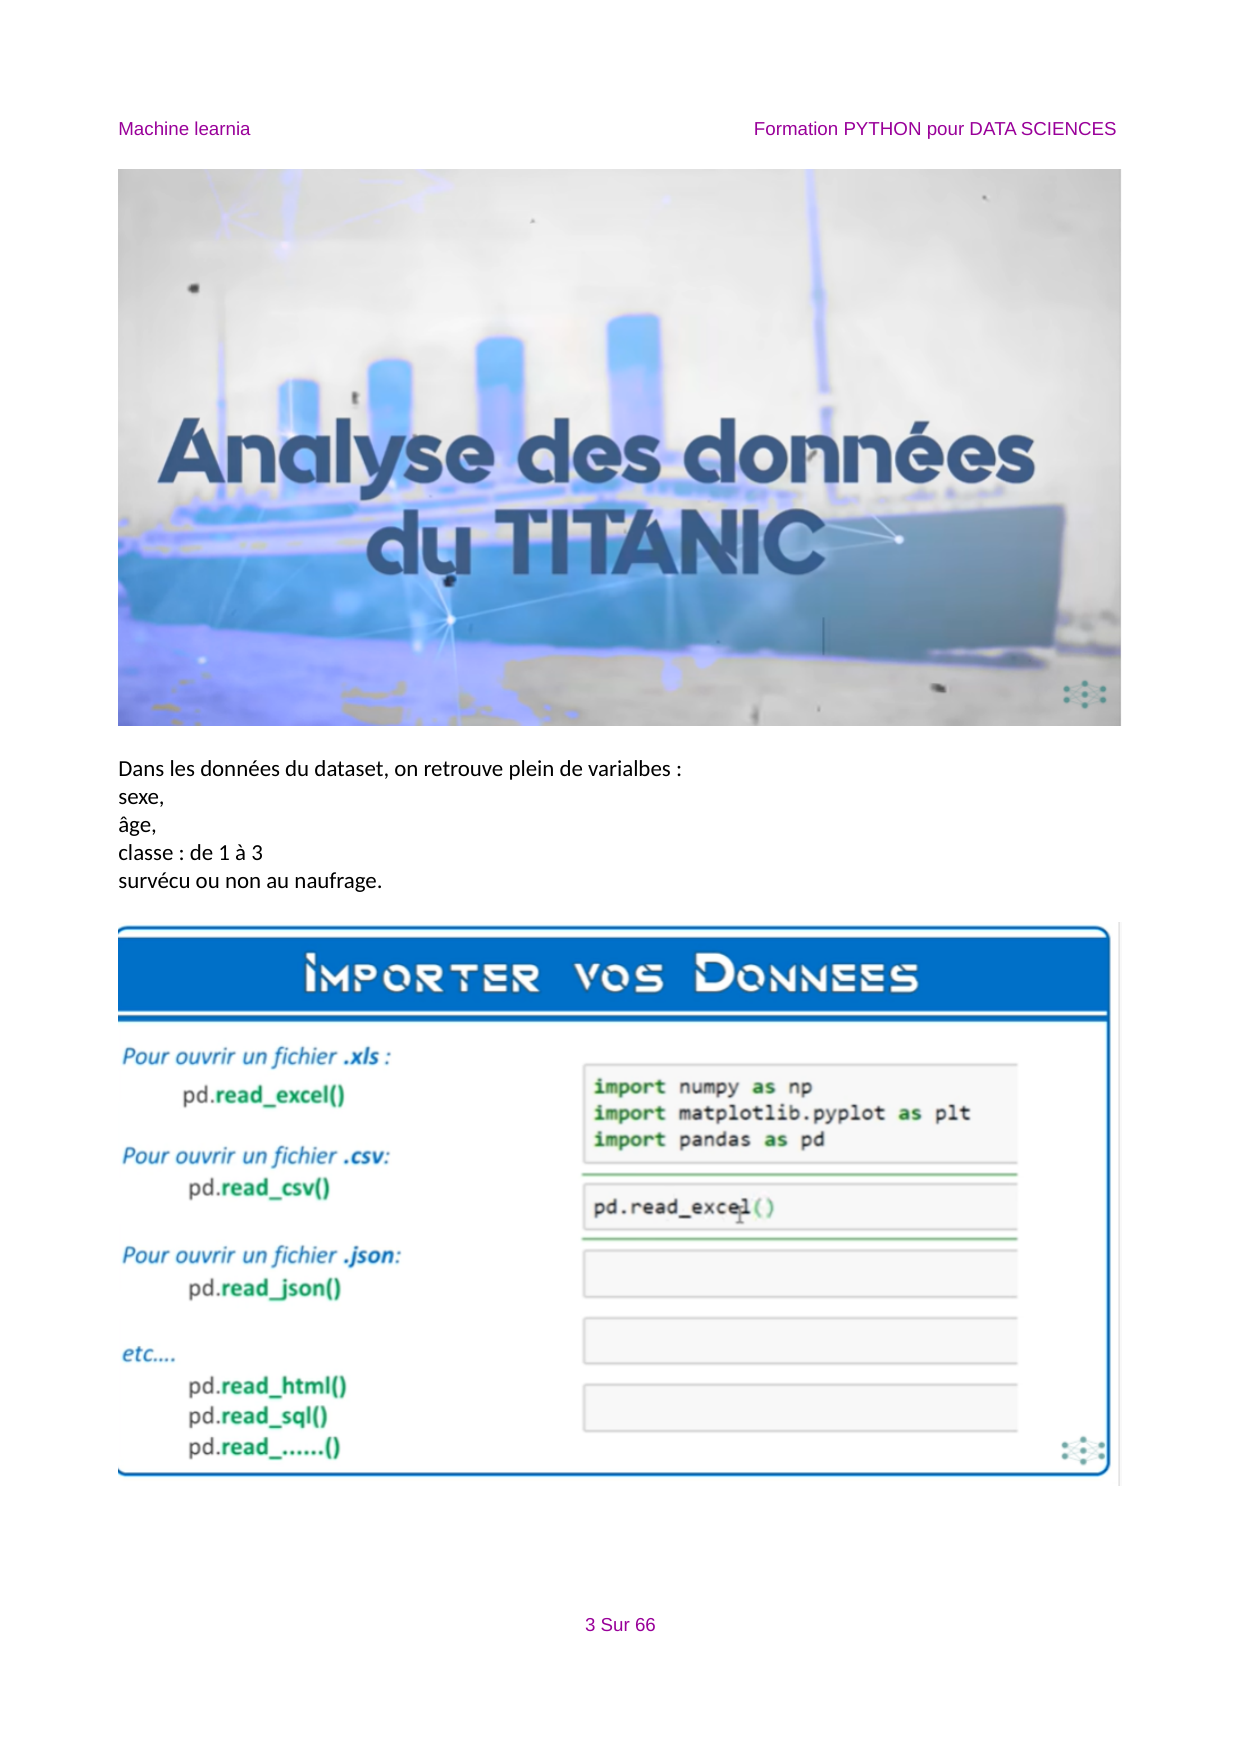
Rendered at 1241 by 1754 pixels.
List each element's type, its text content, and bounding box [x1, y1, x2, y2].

text survécu ou non au naufrage. [118, 866, 1122, 894]
picture [118, 169, 1122, 726]
text sexe, [118, 782, 1122, 810]
text Dans les données du dataset, on retrouve plein de varialbes : [118, 754, 1122, 782]
text âge, [118, 810, 1122, 838]
text classe : de 1 à 3 [118, 838, 1122, 866]
picture [118, 922, 1122, 1486]
